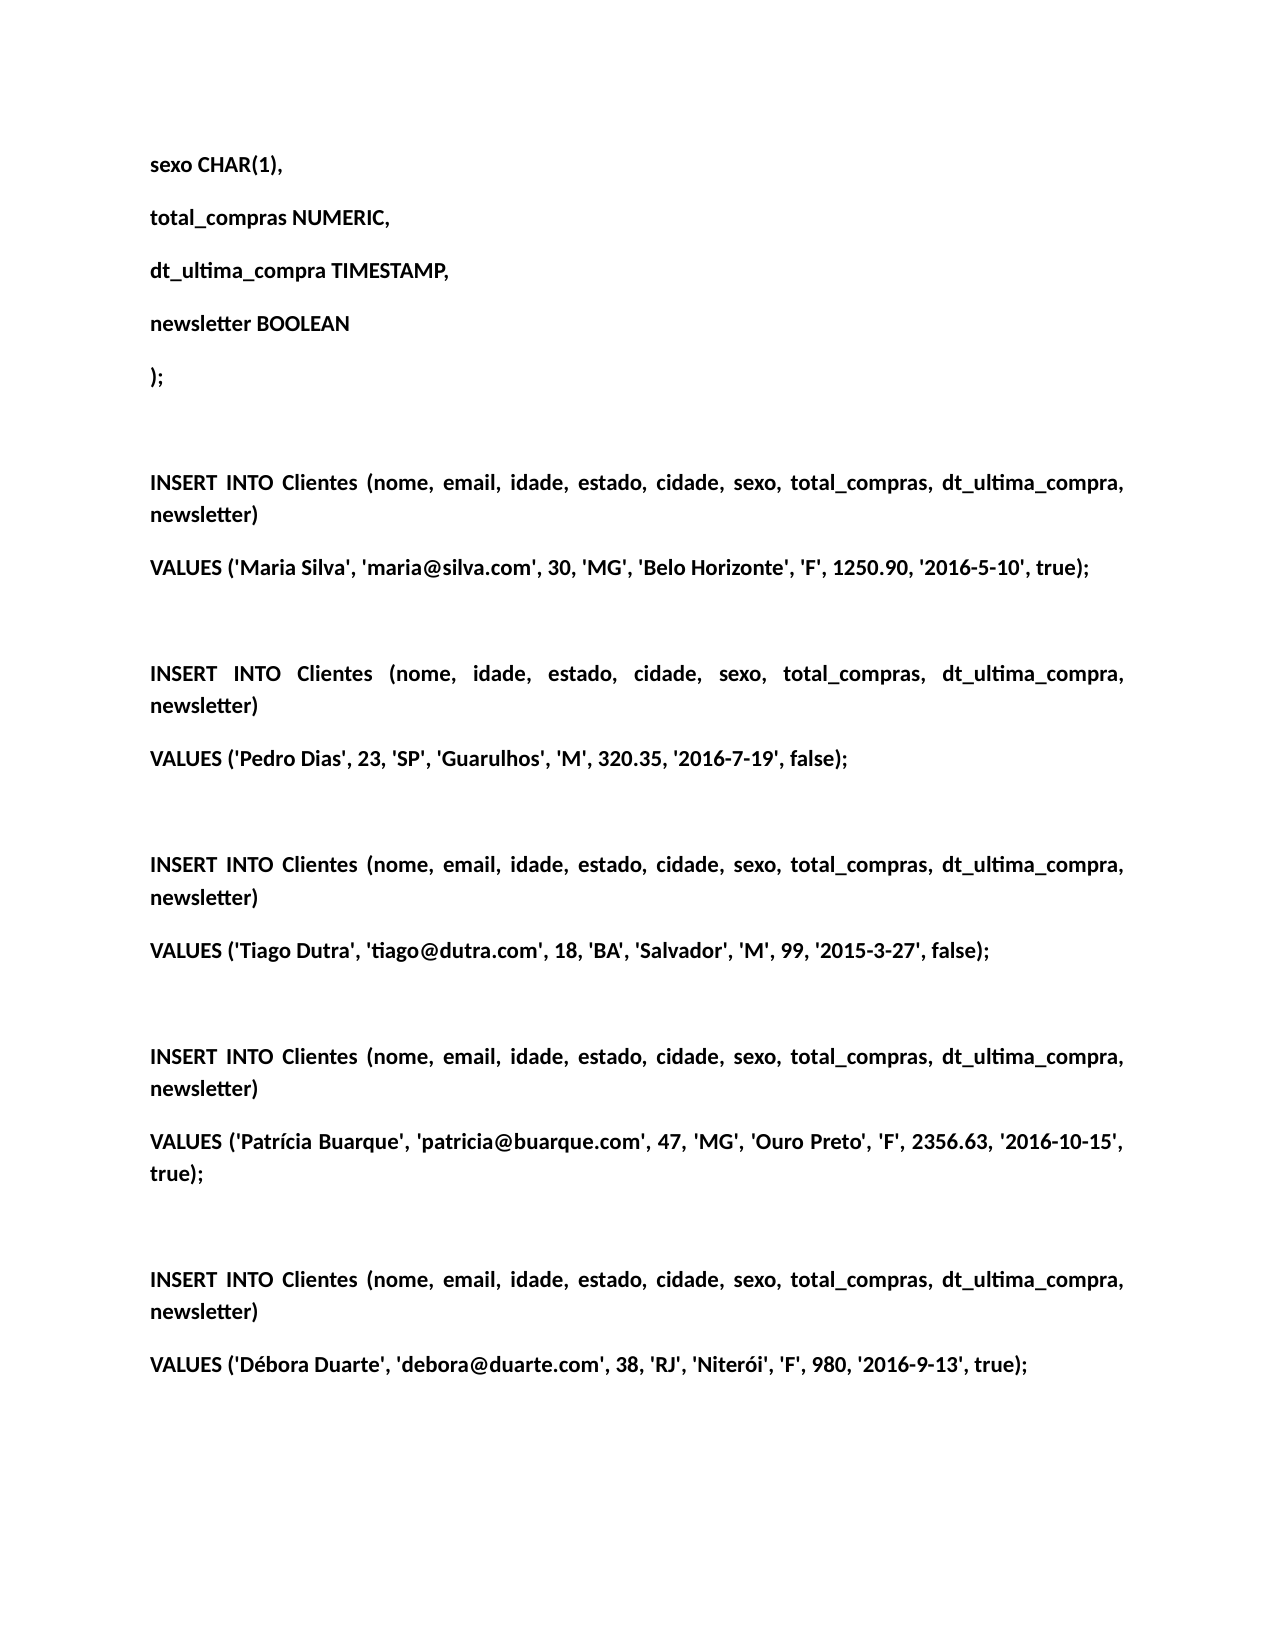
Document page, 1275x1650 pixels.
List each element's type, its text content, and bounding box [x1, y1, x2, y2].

text VALUES ('Patrícia Buarque', 'patricia@buarque.com', 47, 'MG', 'Ouro Preto', 'F', 2356.63, '2016-10-15', true); [150, 1127, 1125, 1187]
text VALUES ('Débora Duarte', 'debora@duarte.com', 38, 'RJ', 'Niterói', 'F', 980, '2016-9-13', true); [150, 1351, 1125, 1378]
text sexo CHAR(1), [150, 150, 1125, 178]
text total_compras NUMERIC, [150, 203, 1125, 231]
text VALUES ('Maria Silva', 'maria@silva.com', 30, 'MG', 'Belo Horizonte', 'F', 1250.90, '2016-5-10', true); [150, 553, 1125, 581]
text INSERT INTO Clientes (nome, email, idade, estado, cidade, sexo, total_compras, dt_ultima_compra, newsletter) [150, 1042, 1125, 1102]
text INSERT INTO Clientes (nome, idade, estado, cidade, sexo, total_compras, dt_ultima_compra, newsletter) [150, 659, 1125, 719]
text VALUES ('Tiago Dutra', 'tiago@dutra.com', 18, 'BA', 'Salvador', 'M', 99, '2015-3-27', false); [150, 936, 1125, 964]
text ); [150, 362, 1125, 390]
text INSERT INTO Clientes (nome, email, idade, estado, cidade, sexo, total_compras, dt_ultima_compra, newsletter) [150, 1265, 1125, 1326]
text INSERT INTO Clientes (nome, email, idade, estado, cidade, sexo, total_compras, dt_ultima_compra, newsletter) [150, 468, 1125, 528]
text dt_ultima_compra TIMESTAMP, [150, 256, 1125, 284]
text VALUES ('Pedro Dias', 23, 'SP', 'Guarulhos', 'M', 320.35, '2016-7-19', false); [150, 744, 1125, 773]
text newsletter BOOLEAN [150, 309, 1125, 337]
text INSERT INTO Clientes (nome, email, idade, estado, cidade, sexo, total_compras, dt_ultima_compra, newsletter) [150, 851, 1125, 911]
